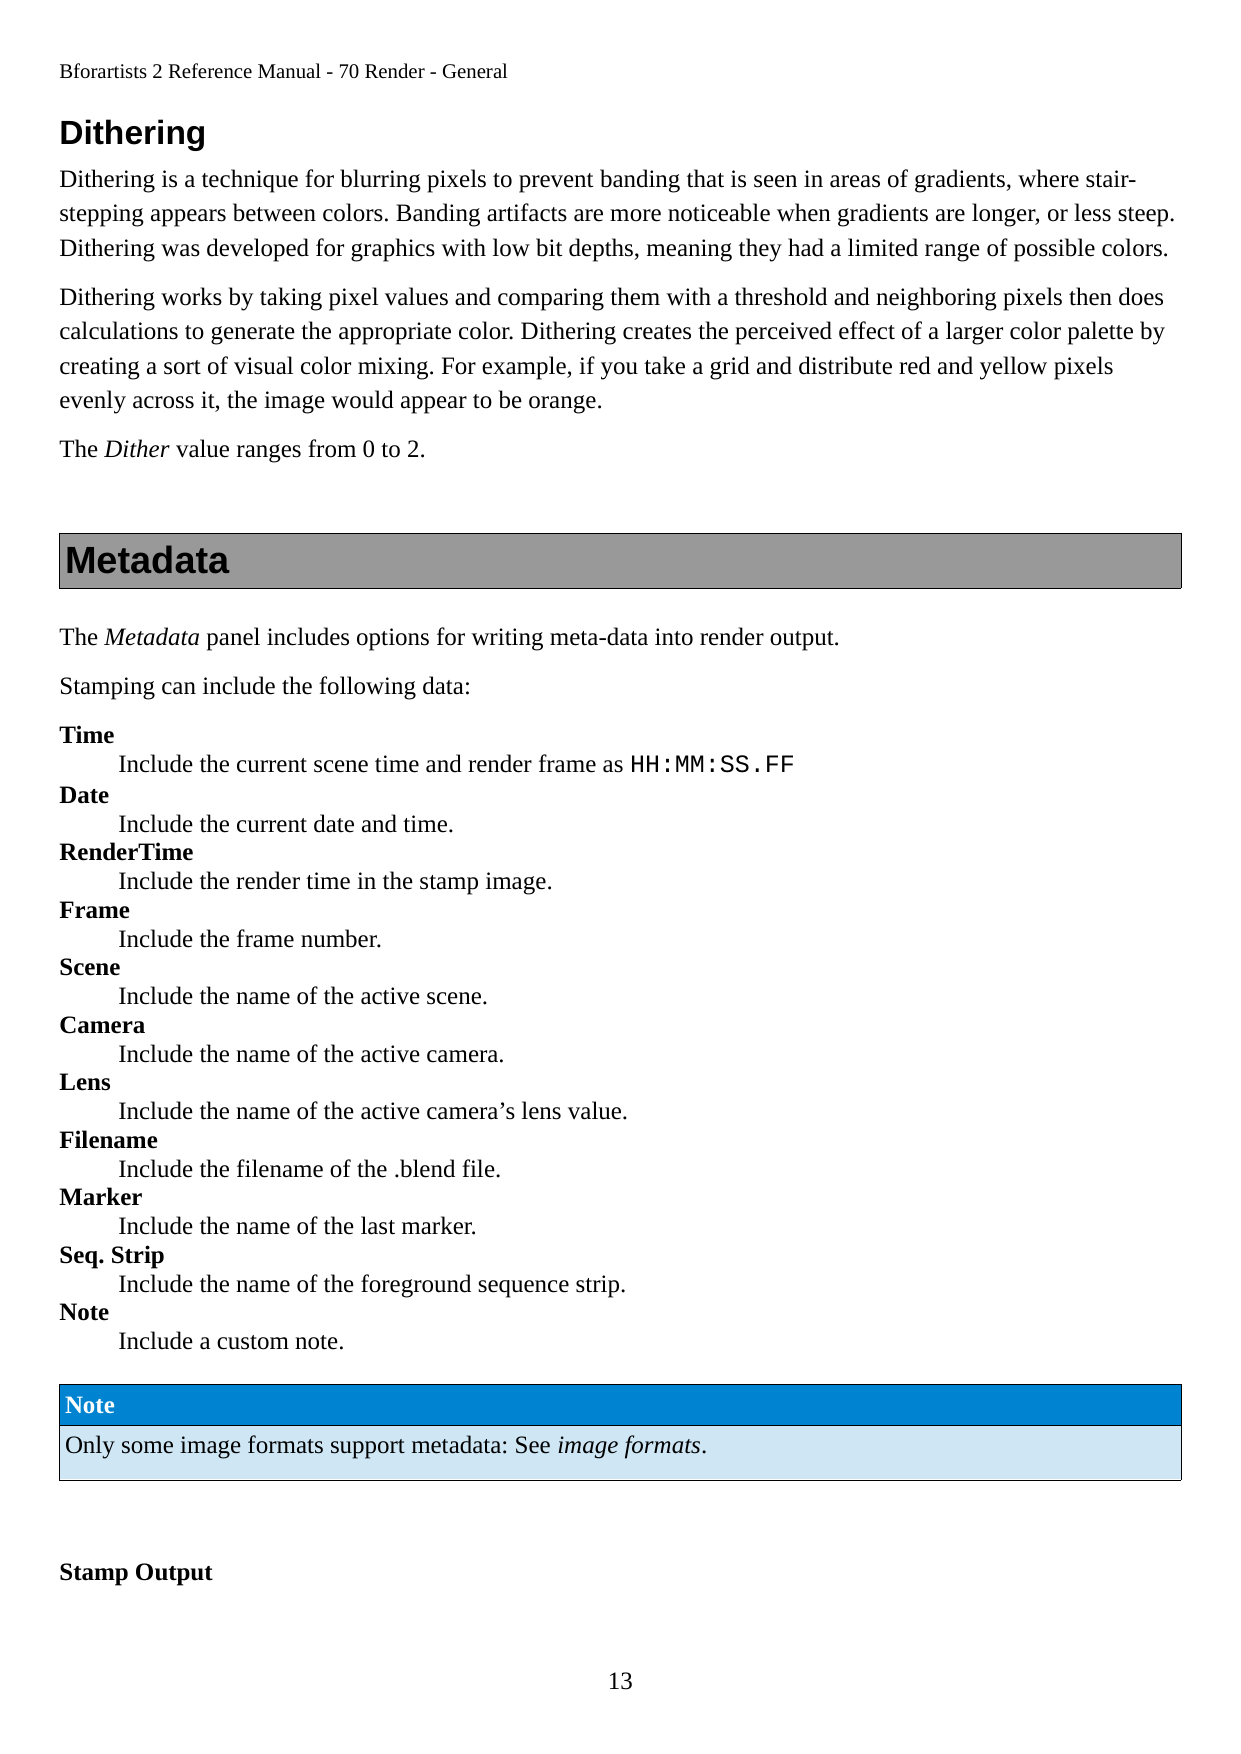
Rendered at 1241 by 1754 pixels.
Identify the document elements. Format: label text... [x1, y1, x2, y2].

list Include the frame number. [118, 924, 1181, 952]
subtitle Note [59, 1297, 1181, 1326]
subtitle Seq. Strip [59, 1240, 1181, 1269]
table_cell Only some image formats support metadata: See image formats. [60, 1426, 1181, 1479]
table_header Metadata [60, 534, 1181, 588]
text Dithering works by taking pixel values and comparing them with a threshold and neighboring pixels then does calculations to generate the appropriate color. Dithering creates the perceived effect of a larger color palette by creating a sort of visual color mixing. For example, if you take a grid and distribute red and yellow pixels evenly across it, the image would appear to be orange. [59, 282, 1181, 414]
subtitle Frame [59, 895, 1181, 924]
subtitle Filename [59, 1125, 1181, 1154]
list Include the current date and time. [118, 809, 1181, 837]
list Include the name of the active scene. [118, 981, 1181, 1010]
list Include the current scene time and render frame as HH:MM:SS.FF [118, 749, 1181, 780]
text Stamping can include the following data: [59, 671, 1181, 700]
subtitle Scene [59, 952, 1181, 981]
list Include the filename of the .blend file. [118, 1154, 1181, 1182]
subtitle Time [59, 720, 1181, 749]
list Include the name of the active camera. [118, 1039, 1181, 1067]
subtitle Camera [59, 1010, 1181, 1039]
subtitle Marker [59, 1182, 1181, 1211]
text The Metadata panel includes options for writing meta-data into render output. [59, 622, 1181, 651]
list Include the name of the last marker. [118, 1211, 1181, 1240]
subtitle Date [59, 780, 1181, 809]
list Include the render time in the stamp image. [118, 866, 1181, 895]
subtitle Stamp Output [59, 1557, 1181, 1586]
text The Dither value ranges from 0 to 2. [59, 434, 1181, 463]
subtitle RenderTime [59, 837, 1181, 866]
subtitle Dithering [59, 113, 1181, 151]
subtitle Lens [59, 1067, 1181, 1096]
list Include the name of the foreground sequence strip. [118, 1269, 1181, 1297]
table_header Note [60, 1385, 1181, 1425]
list Include a custom note. [118, 1326, 1181, 1355]
list Include the name of the active camera’s lens value. [118, 1096, 1181, 1125]
text Dithering is a technique for blurring pixels to prevent banding that is seen in areas of gradients, where stair-stepping appears between colors. Banding artifacts are more noticeable when gradients are longer, or less steep. Dithering was developed for graphics with low bit depths, meaning they had a limited range of possible colors. [59, 164, 1181, 261]
